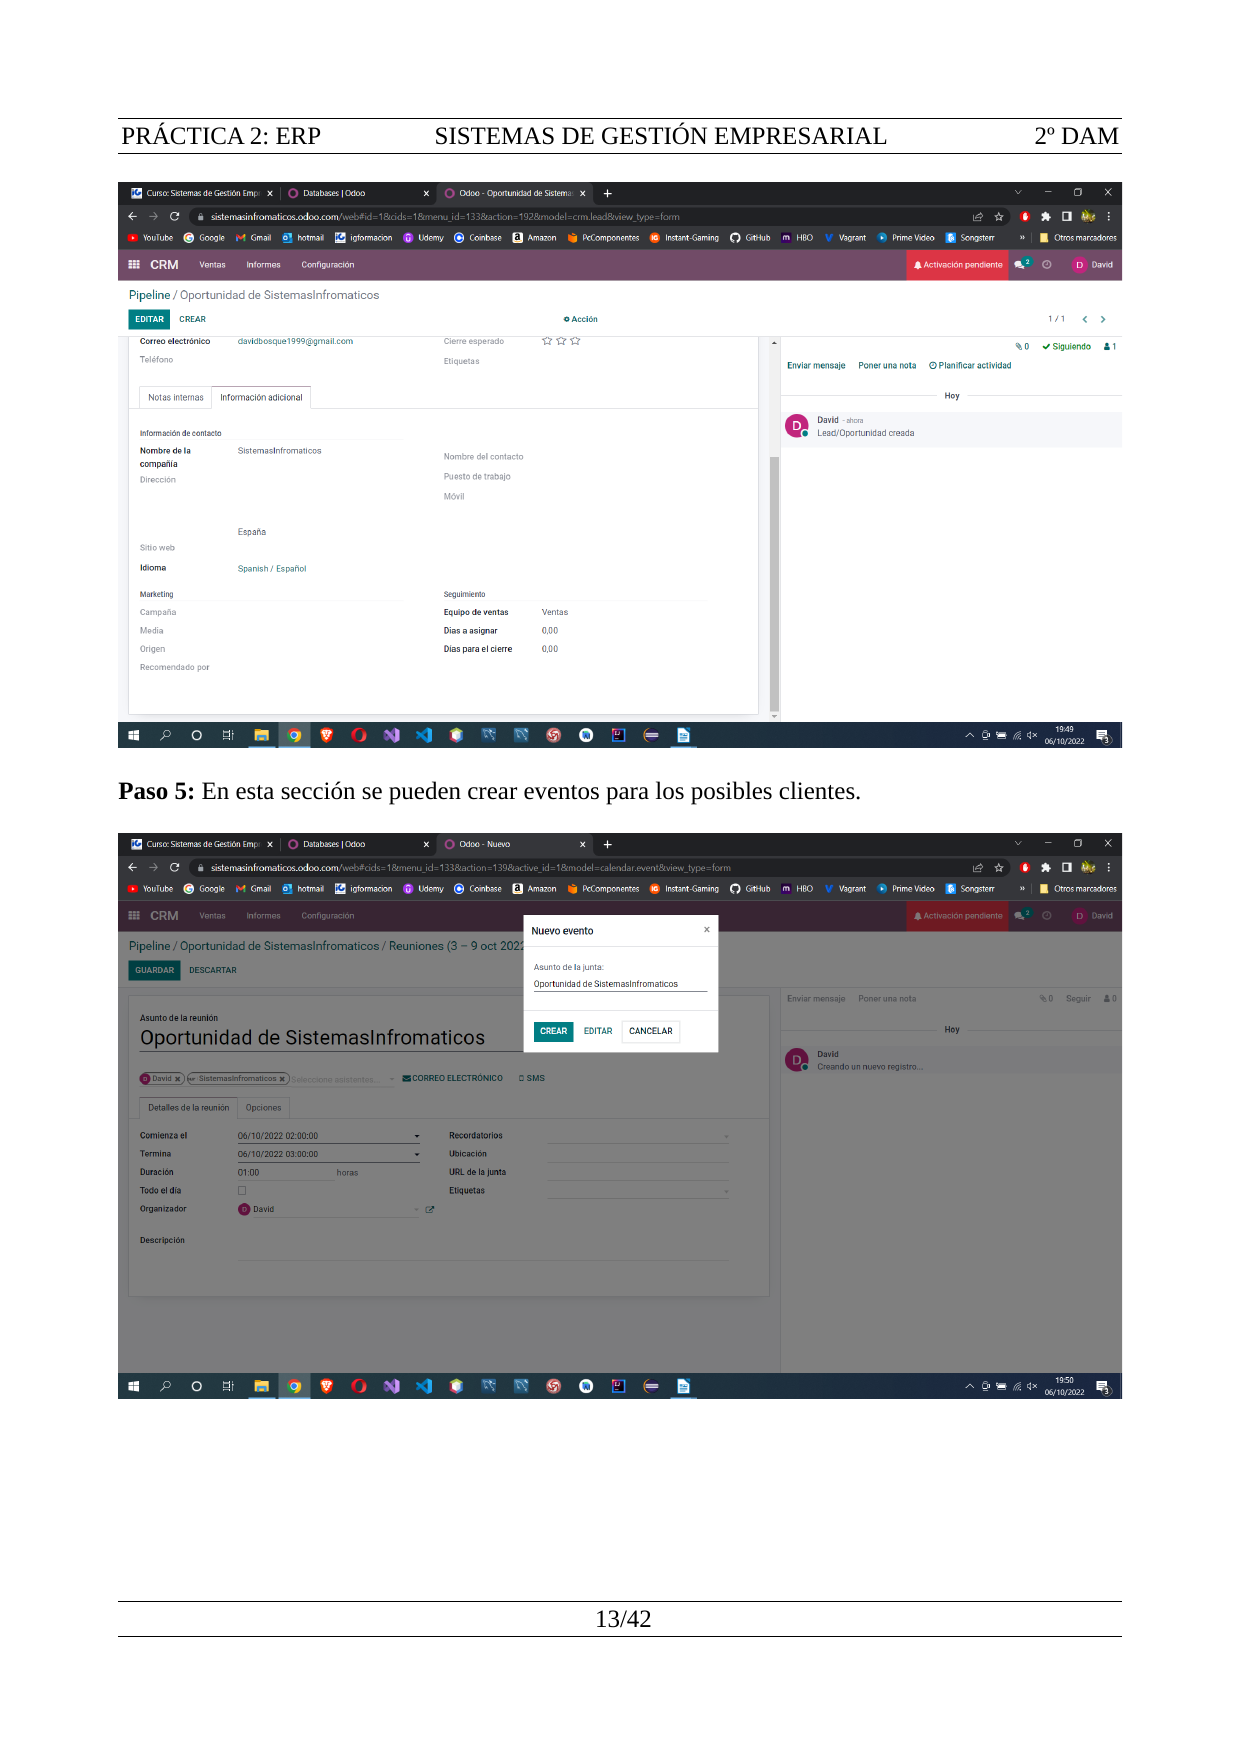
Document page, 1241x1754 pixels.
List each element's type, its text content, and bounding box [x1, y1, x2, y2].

picture [118, 833, 1123, 1399]
picture [118, 182, 1123, 748]
text Paso 5: En esta sección se pueden crear eventos para los posibles clientes. [118, 776, 1122, 805]
